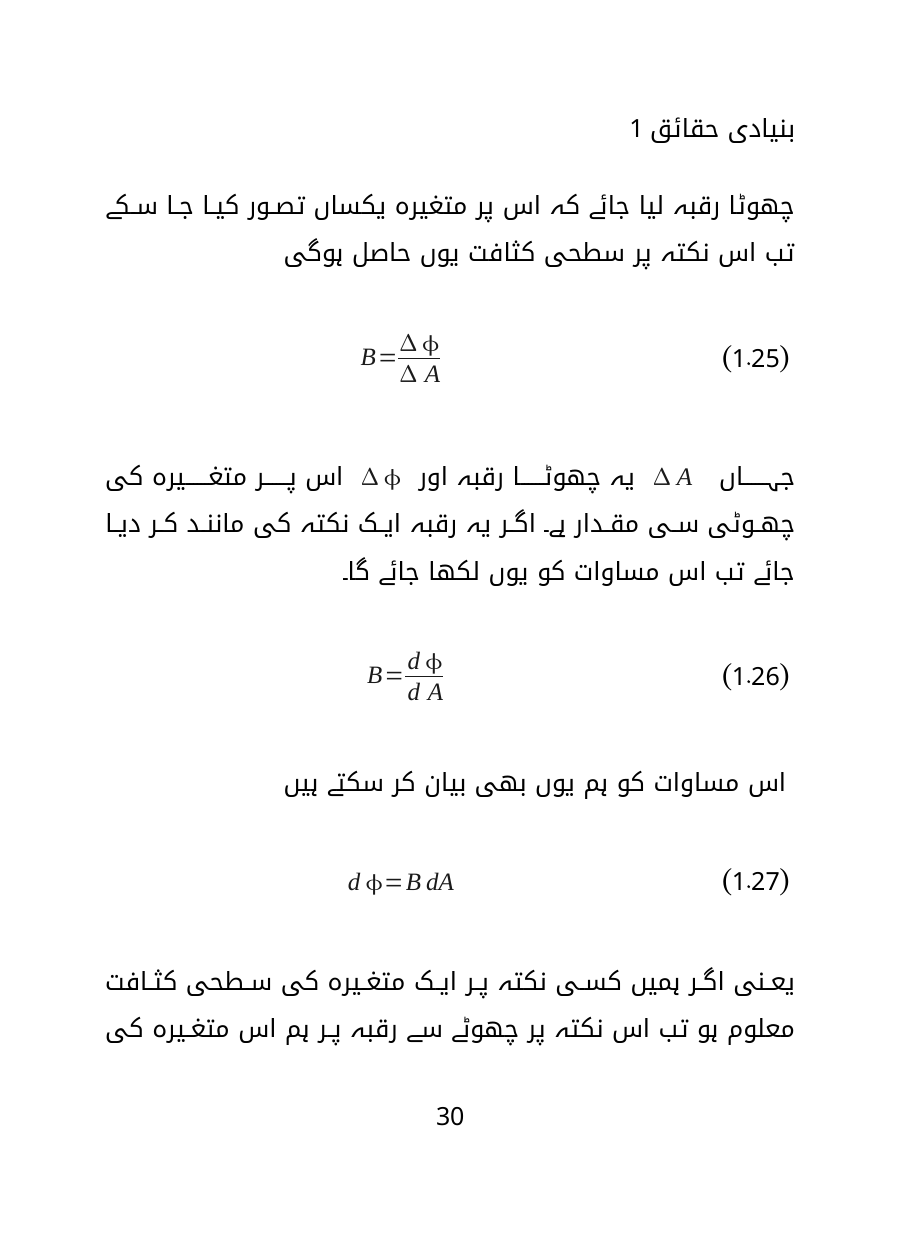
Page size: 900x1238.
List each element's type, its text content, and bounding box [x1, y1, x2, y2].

table_header (1.27) [688, 853, 795, 924]
table_header [105, 853, 688, 924]
text جہاں یہ چھوٹا رقبہ اوراس پر متغیرہ کی چھوٹی سی مقدار ہے۔ اگر یہ رقبہ ایک نکتہ کی مانند کر دیا جائے تب اس مساوات کو یوں لکھا جائے گا۔ [105, 453, 795, 595]
table_header [105, 324, 688, 407]
text یعنی اگر ہمیں کسی نکتہ پر ایک متغیرہ کی سطحی کثافت معلوم ہو تب اس نکتہ پر چھوٹے سے رقبہ پر ہم اس متغیرہ کی چھوٹی سی کل مقدار اس مساوات کی مدد سے معلوم کر سکتے ہیں۔ [105, 958, 795, 1053]
text اس مساوات کو ہم یوں بھی بیان کر سکتے ہیں [105, 759, 795, 806]
table_header (1.26) [697, 642, 795, 725]
text اگر سطح پر متغیرہ ہر جگہ یکساں نہ ہو تب اس سطح پر سطحی کثافت جگہ جگہ تبدیل ہوگی۔ اس صورت میں اگر اتنا چھوٹا رقبہ لیا جائے کہ اس پر متغیرہ یکساں تصور کیا جا سکے تب اس نکتہ پر سطحی کثافت یوں حاصل ہوگی [105, 182, 795, 277]
table_header [105, 642, 697, 725]
table_header (1.25) [688, 324, 795, 407]
